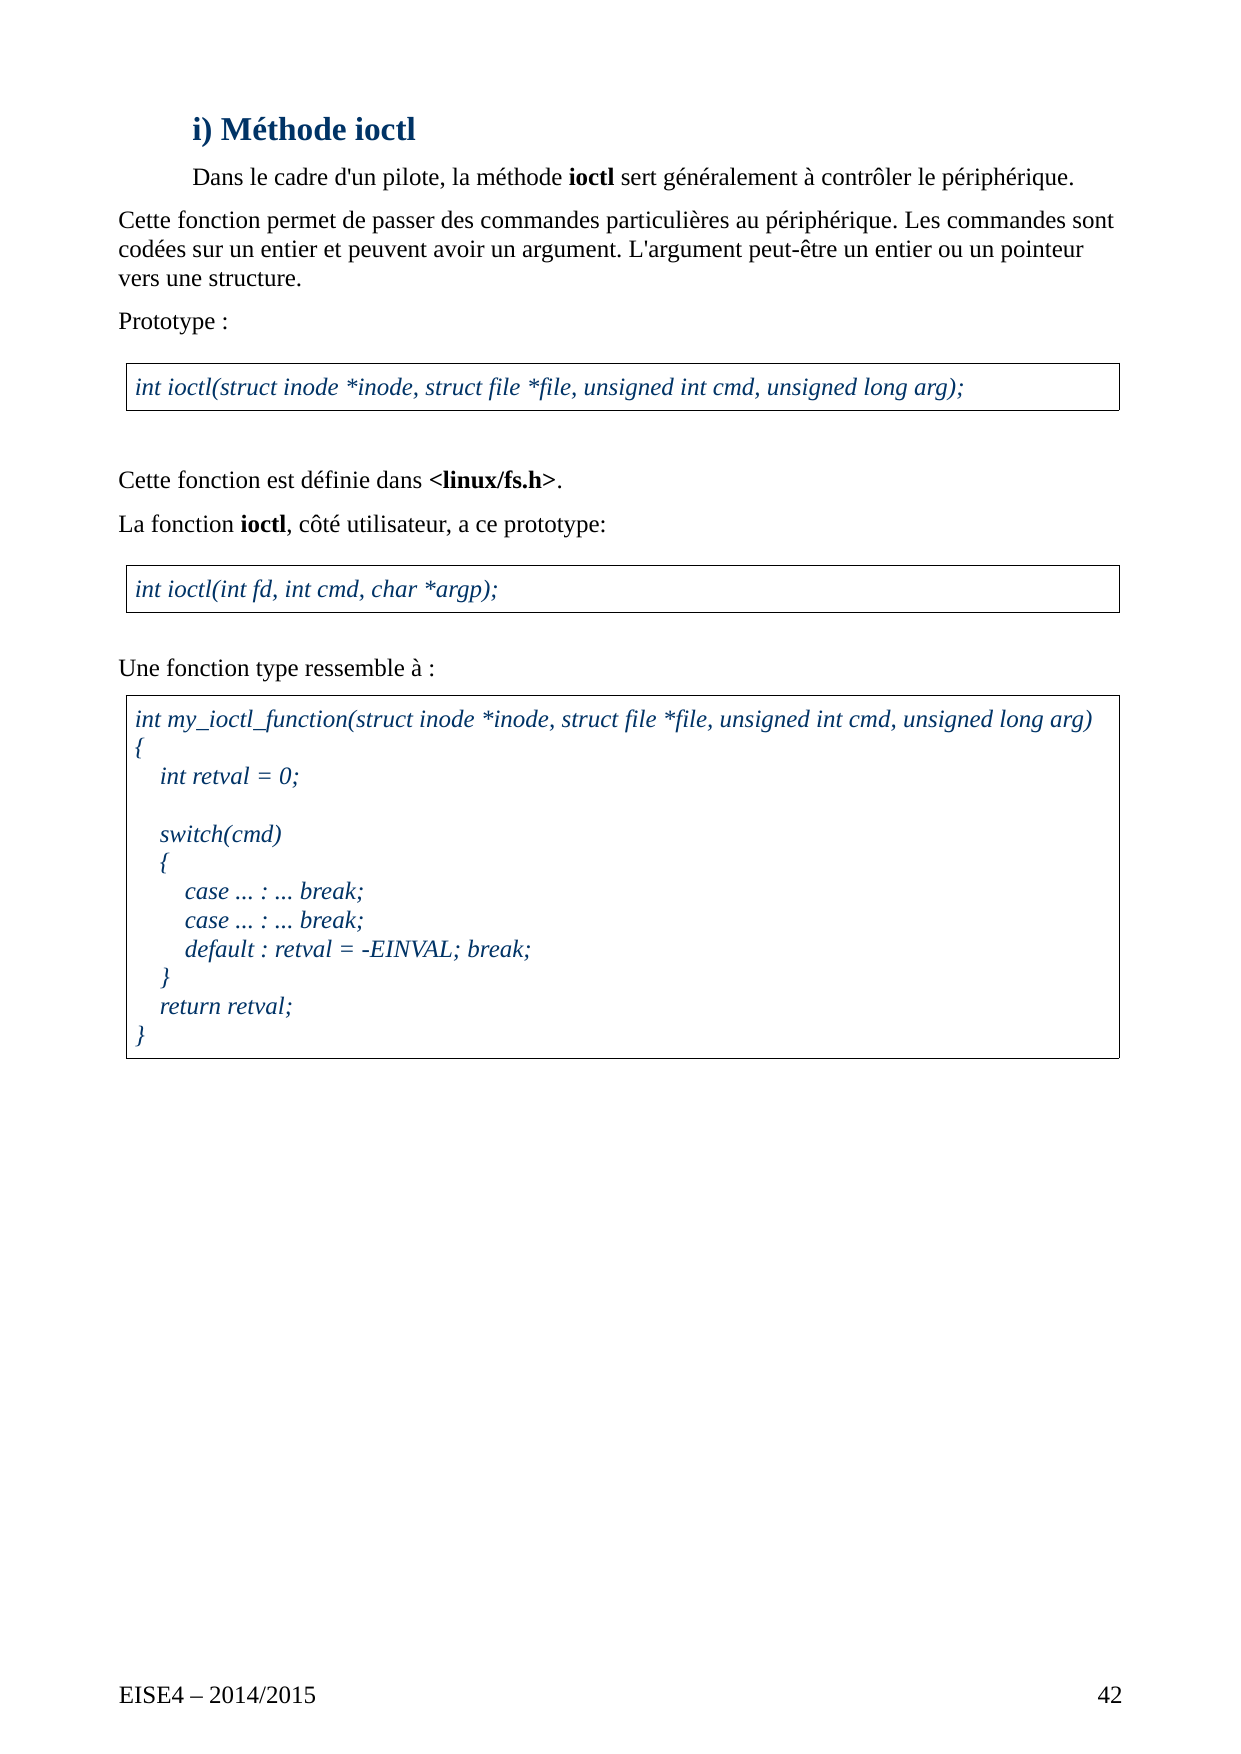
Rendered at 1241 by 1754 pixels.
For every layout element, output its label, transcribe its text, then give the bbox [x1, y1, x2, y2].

text } [134, 1020, 1110, 1049]
text case ... : ... break; [134, 905, 1110, 934]
text i) Méthode ioctl [118, 109, 1122, 148]
text La fonction ioctl, côté utilisateur, a ce prototype: [118, 509, 1122, 537]
text Une fonction type ressemble à : [118, 653, 1122, 682]
text switch(cmd) [134, 819, 1110, 847]
text Cette fonction permet de passer des commandes particulières au périphérique. Les commandes sont codées sur un entier et peuvent avoir un argument. L'argument peut-être un entier ou un pointeur vers une structure. [118, 206, 1122, 292]
text Cette fonction est définie dans <linux/fs.h>. [118, 465, 1122, 494]
text return retval; [134, 991, 1110, 1020]
text int ioctl(int fd, int cmd, char *argp); [134, 574, 1110, 603]
text case ... : ... break; [134, 876, 1110, 905]
text default : retval = -EINVAL; break; [134, 934, 1110, 962]
text int my_ioctl_function(struct inode *inode, struct file *file, unsigned int cmd, unsigned long arg) [134, 704, 1110, 732]
text int ioctl(struct inode *inode, struct file *file, unsigned int cmd, unsigned long arg); [134, 372, 1110, 400]
text { [134, 732, 1110, 761]
text int retval = 0; [134, 761, 1110, 790]
text { [134, 847, 1110, 876]
text Dans le cadre d'un pilote, la méthode ioctl sert généralement à contrôler le périphérique. [118, 162, 1122, 191]
text Prototype : [118, 306, 1122, 335]
text } [134, 962, 1110, 991]
